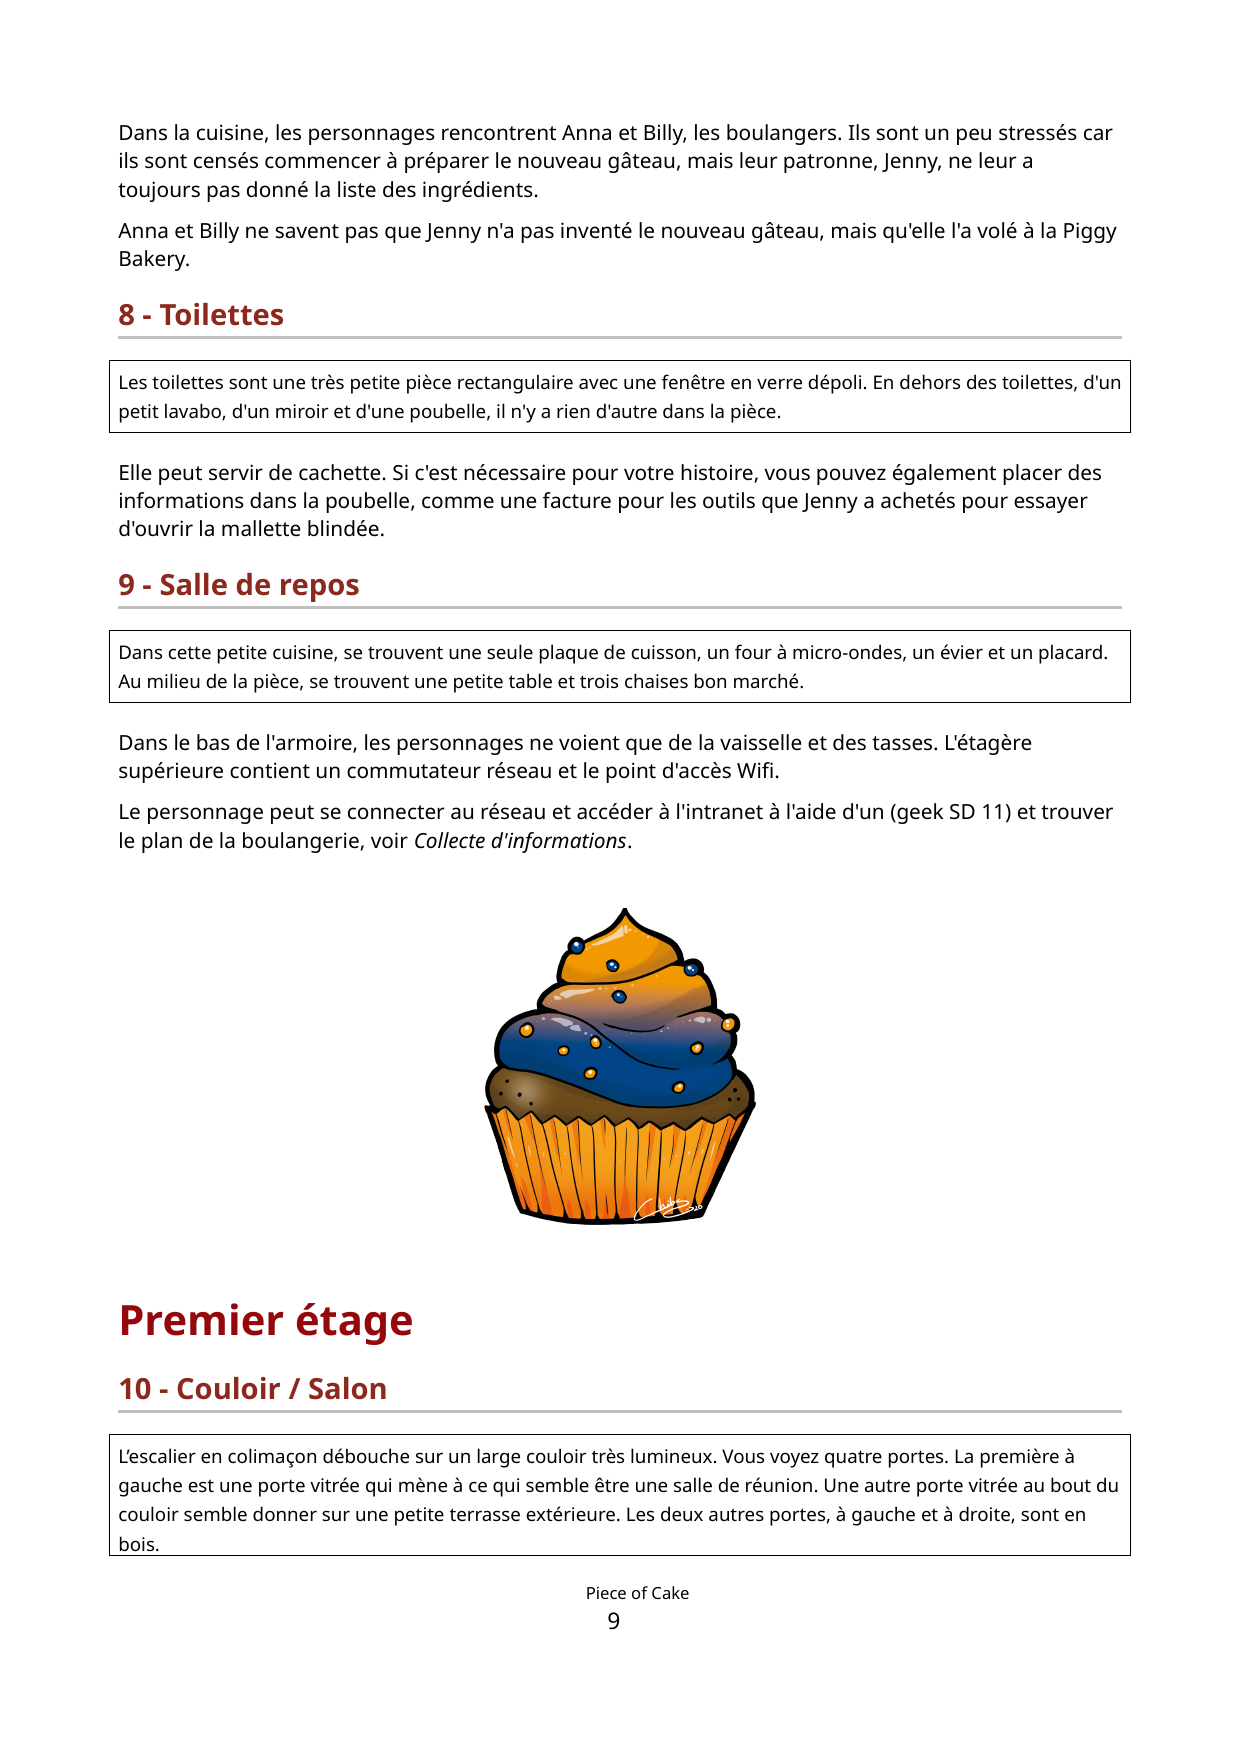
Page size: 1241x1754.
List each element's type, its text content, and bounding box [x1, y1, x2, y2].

text Dans le bas de l'armoire, les personnages ne voient que de la vaisselle et des tasses. L'étagère supérieure contient un commutateur réseau et le point d'accès Wifi. [118, 728, 1122, 784]
text Dans cette petite cuisine, se trouvent une seule plaque de cuisson, un four à micro-ondes, un évier et un placard. Au milieu de la pièce, se trouvent une petite table et trois chaises bon marché. [110, 631, 1130, 702]
text Elle peut servir de cachette. Si c'est nécessaire pour votre histoire, vous pouvez également placer des informations dans la poubelle, comme une facture pour les outils que Jenny a achetés pour essayer d'ouvrir la mallette blindée. [118, 458, 1122, 543]
picture [484, 908, 756, 1225]
subtitle 8 - Toilettes [118, 294, 1122, 336]
subtitle 10 - Couloir / Salon [118, 1368, 1122, 1410]
subtitle 9 - Salle de repos [118, 564, 1122, 606]
text L’escalier en colimaçon débouche sur un large couloir très lumineux. Vous voyez quatre portes. La première à gauche est une porte vitrée qui mène à ce qui semble être une salle de réunion. Une autre porte vitrée au bout du couloir semble donner sur une petite terrasse extérieure. Les deux autres portes, à gauche et à droite, sont en bois. [110, 1435, 1130, 1555]
text Anna et Billy ne savent pas que Jenny n'a pas inventé le nouveau gâteau, mais qu'elle l'a volé à la Piggy Bakery. [118, 216, 1122, 273]
text Les toilettes sont une très petite pièce rectangulaire avec une fenêtre en verre dépoli. En dehors des toilettes, d'un petit lavabo, d'un miroir et d'une poubelle, il n'y a rien d'autre dans la pièce. [110, 361, 1130, 432]
subtitle Premier étage [118, 1290, 1122, 1347]
text Dans la cuisine, les personnages rencontrent Anna et Billy, les boulangers. Ils sont un peu stressés car ils sont censés commencer à préparer le nouveau gâteau, mais leur patronne, Jenny, ne leur a toujours pas donné la liste des ingrédients. [118, 118, 1122, 203]
text Le personnage peut se connecter au réseau et accéder à l'intranet à l'aide d'un (geek SD 11) et trouver le plan de la boulangerie, voir Collecte d'informations. [118, 797, 1122, 854]
